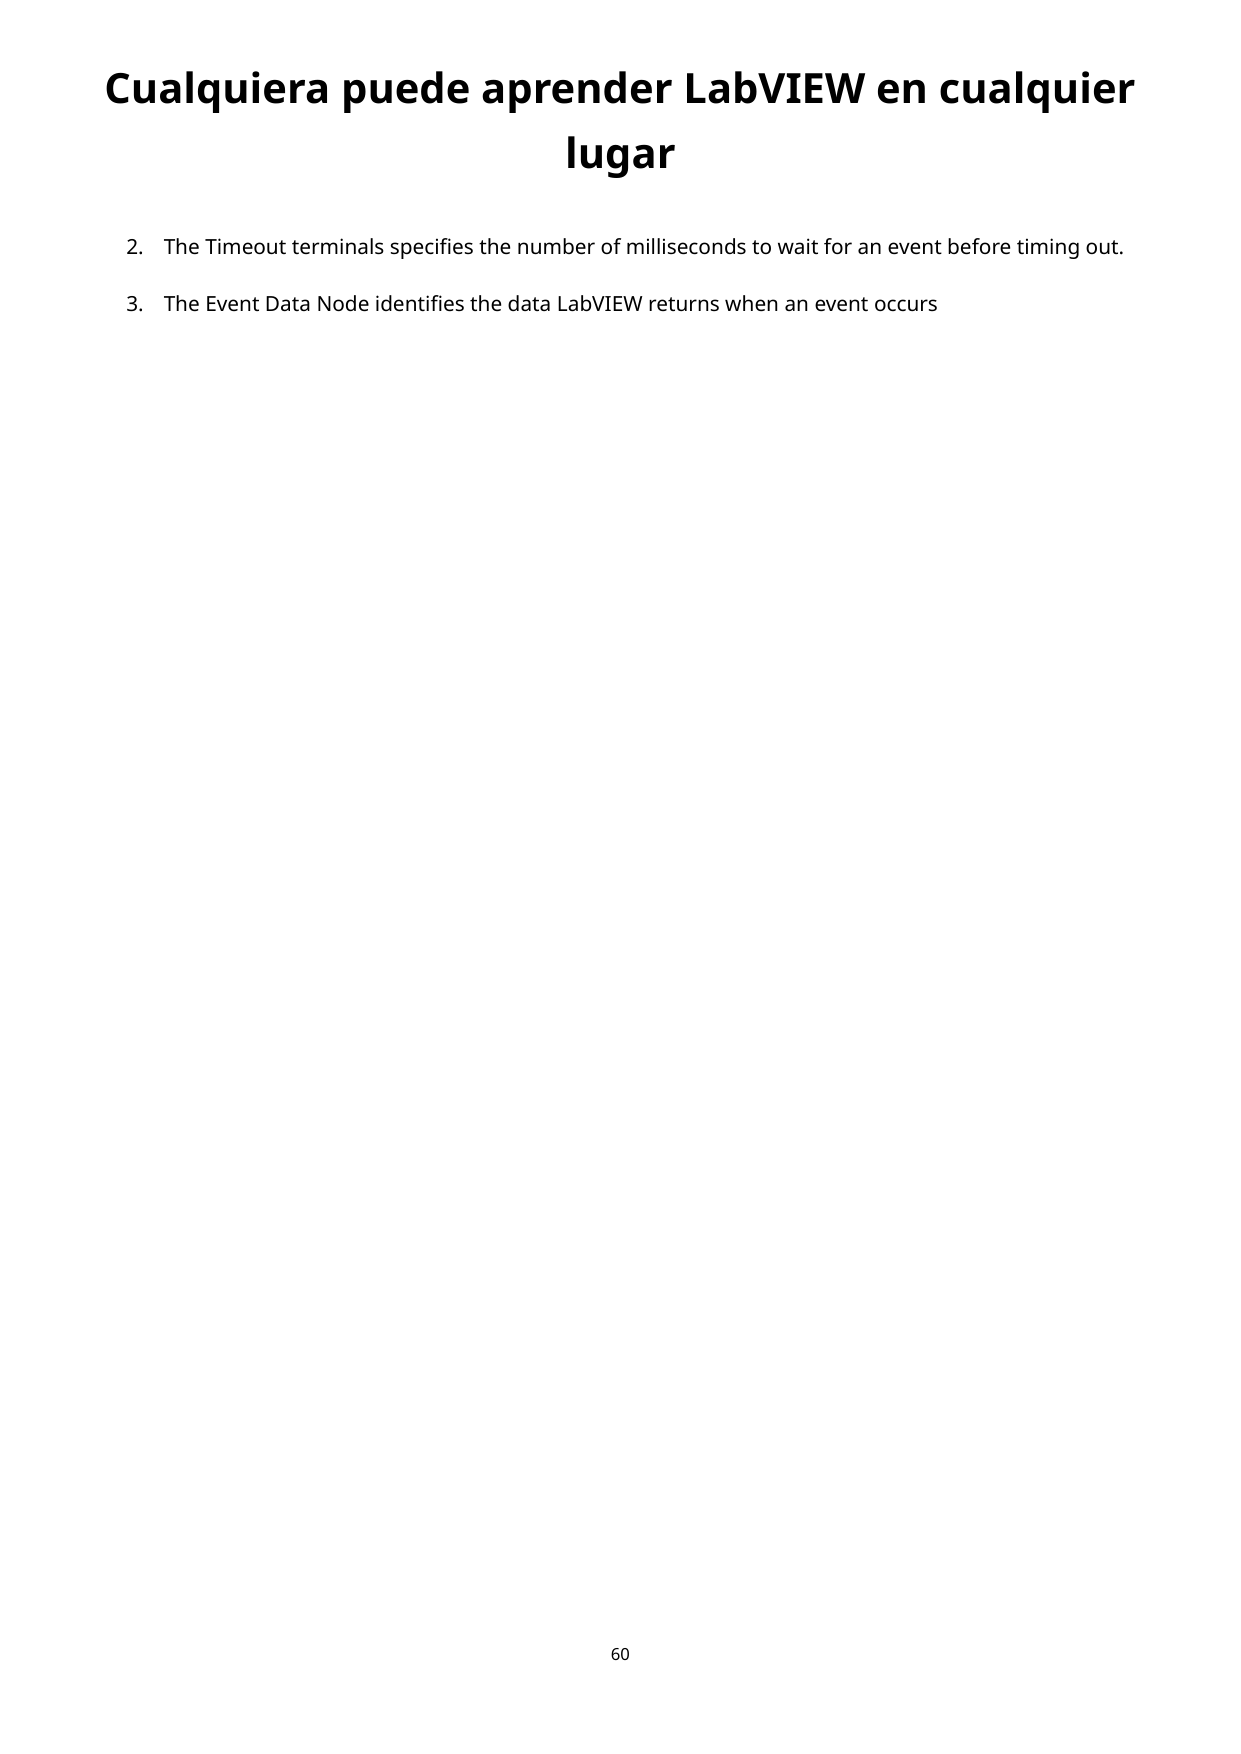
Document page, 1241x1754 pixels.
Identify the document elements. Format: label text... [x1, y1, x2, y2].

list The Timeout terminals specifies the number of milliseconds to wait for an event before timing out. [126, 232, 1152, 261]
list The Event Data Node identifies the data LabVIEW returns when an event occurs [126, 289, 1152, 317]
